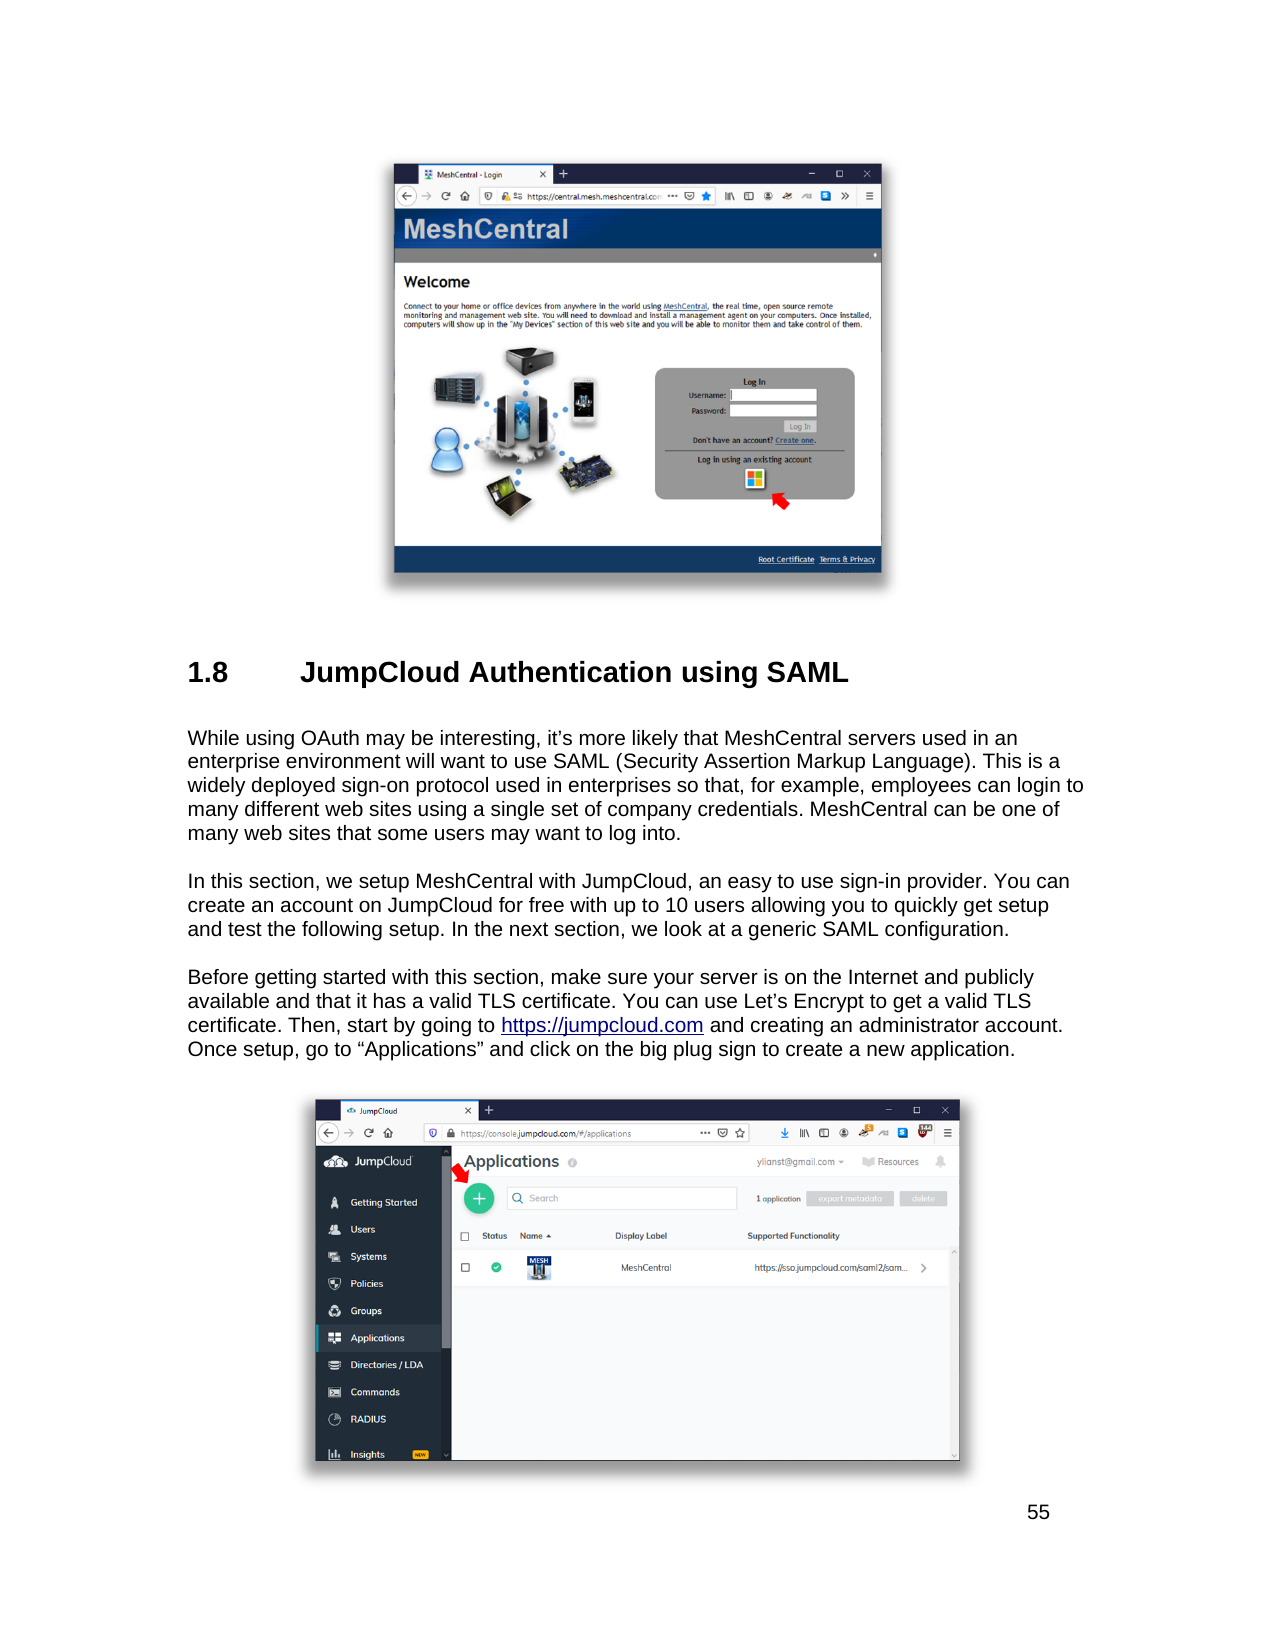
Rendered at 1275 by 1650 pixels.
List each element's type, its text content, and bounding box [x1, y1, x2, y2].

text In this section, we setup MeshCentral with JumpCloud, an easy to use sign-in provider. You can create an account on JumpCloud for free with up to 10 users allowing you to quickly get setup and test the following setup. In the next section, we look at a generic SAML configuration. [187, 869, 1087, 941]
text While using OAuth may be interesting, it’s more likely that MeshCentral servers used in an enterprise environment will want to use SAML (Security Assertion Markup Language). This is a widely deployed sign-on protocol used in enterprises so that, for example, employees can login to many different web sites using a single set of company credentials. MeshCentral can be one of many web sites that some users may want to log into. [187, 725, 1087, 845]
subtitle JumpCloud Authentication using SAML [187, 655, 1087, 689]
text Before getting started with this section, make sure your server is on the Internet and publicly available and that it has a valid TLS certificate. You can use Let’s Encrypt to get a valid TLS certificate. Then, start by going to https://jumpcloud.com and creating an administrator account. Once setup, go to “Applications” and click on the big plug sign to create a new application. [187, 965, 1087, 1061]
